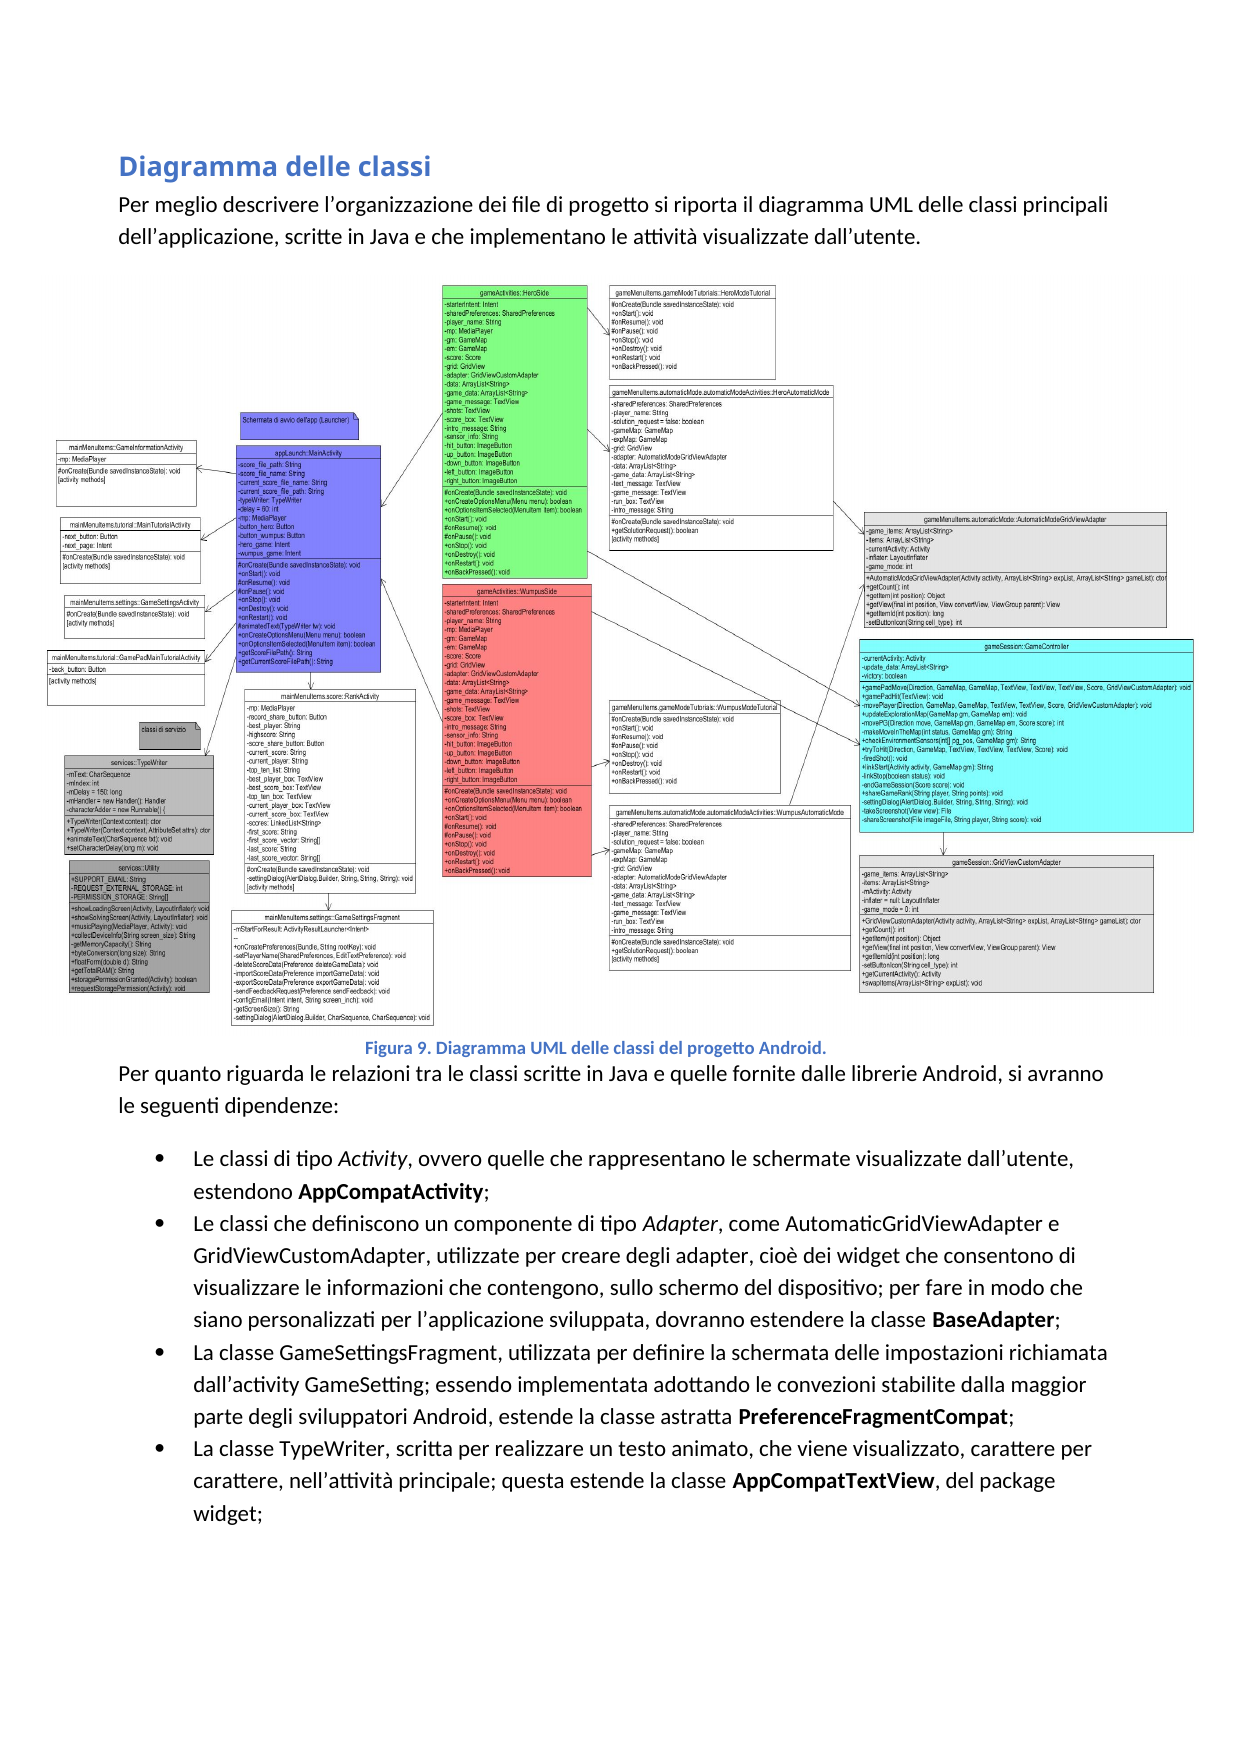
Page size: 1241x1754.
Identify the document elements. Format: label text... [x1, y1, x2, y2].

list La classe TypeWriter, scritta per realizzare un testo animato, che viene visualizzato, carattere per carattere, nell’attività principale; questa estende la classe AppCompatTextView, del package widget; [156, 1434, 1122, 1527]
list Le classi che definiscono un componente di tipo Adapter, come AutomaticGridViewAdapter e GridViewCustomAdapter, utilizzate per creare degli adapter, cioè dei widget che consentono di visualizzare le informazioni che contengono, sullo schermo del dispositivo; per fare in modo che siano personalizzati per l’applicazione sviluppata, dovranno estendere la classe BaseAdapter; [156, 1209, 1122, 1333]
text Per meglio descrivere l’organizzazione dei file di progetto si riporta il diagramma UML delle classi principali dell’applicazione, scritte in Java e che implementano le attività visualizzate dall’utente. [118, 190, 1122, 250]
list Le classi di tipo Activity, ovvero quelle che rappresentano le schermate visualizzate dall’utente, estendono AppCompatActivity; [156, 1144, 1122, 1205]
list La classe GameSettingsFragment, utilizzata per definire la schermata delle impostazioni richiamata dall’activity GameSetting; essendo implementata adottando le convezioni stabilite dalla maggior parte degli sviluppatori Android, estende la classe astratta PreferenceFragmentCompat; [156, 1338, 1122, 1430]
subtitle Diagramma delle classi [118, 148, 1122, 184]
text Figura 9. Diagramma UML delle classi del progetto Android. [0, 1036, 1192, 1059]
text Per quanto riguarda le relazioni tra le classi scritte in Java e quelle fornite dalle librerie Android, si avranno le seguenti dipendenze: [118, 1059, 1122, 1119]
